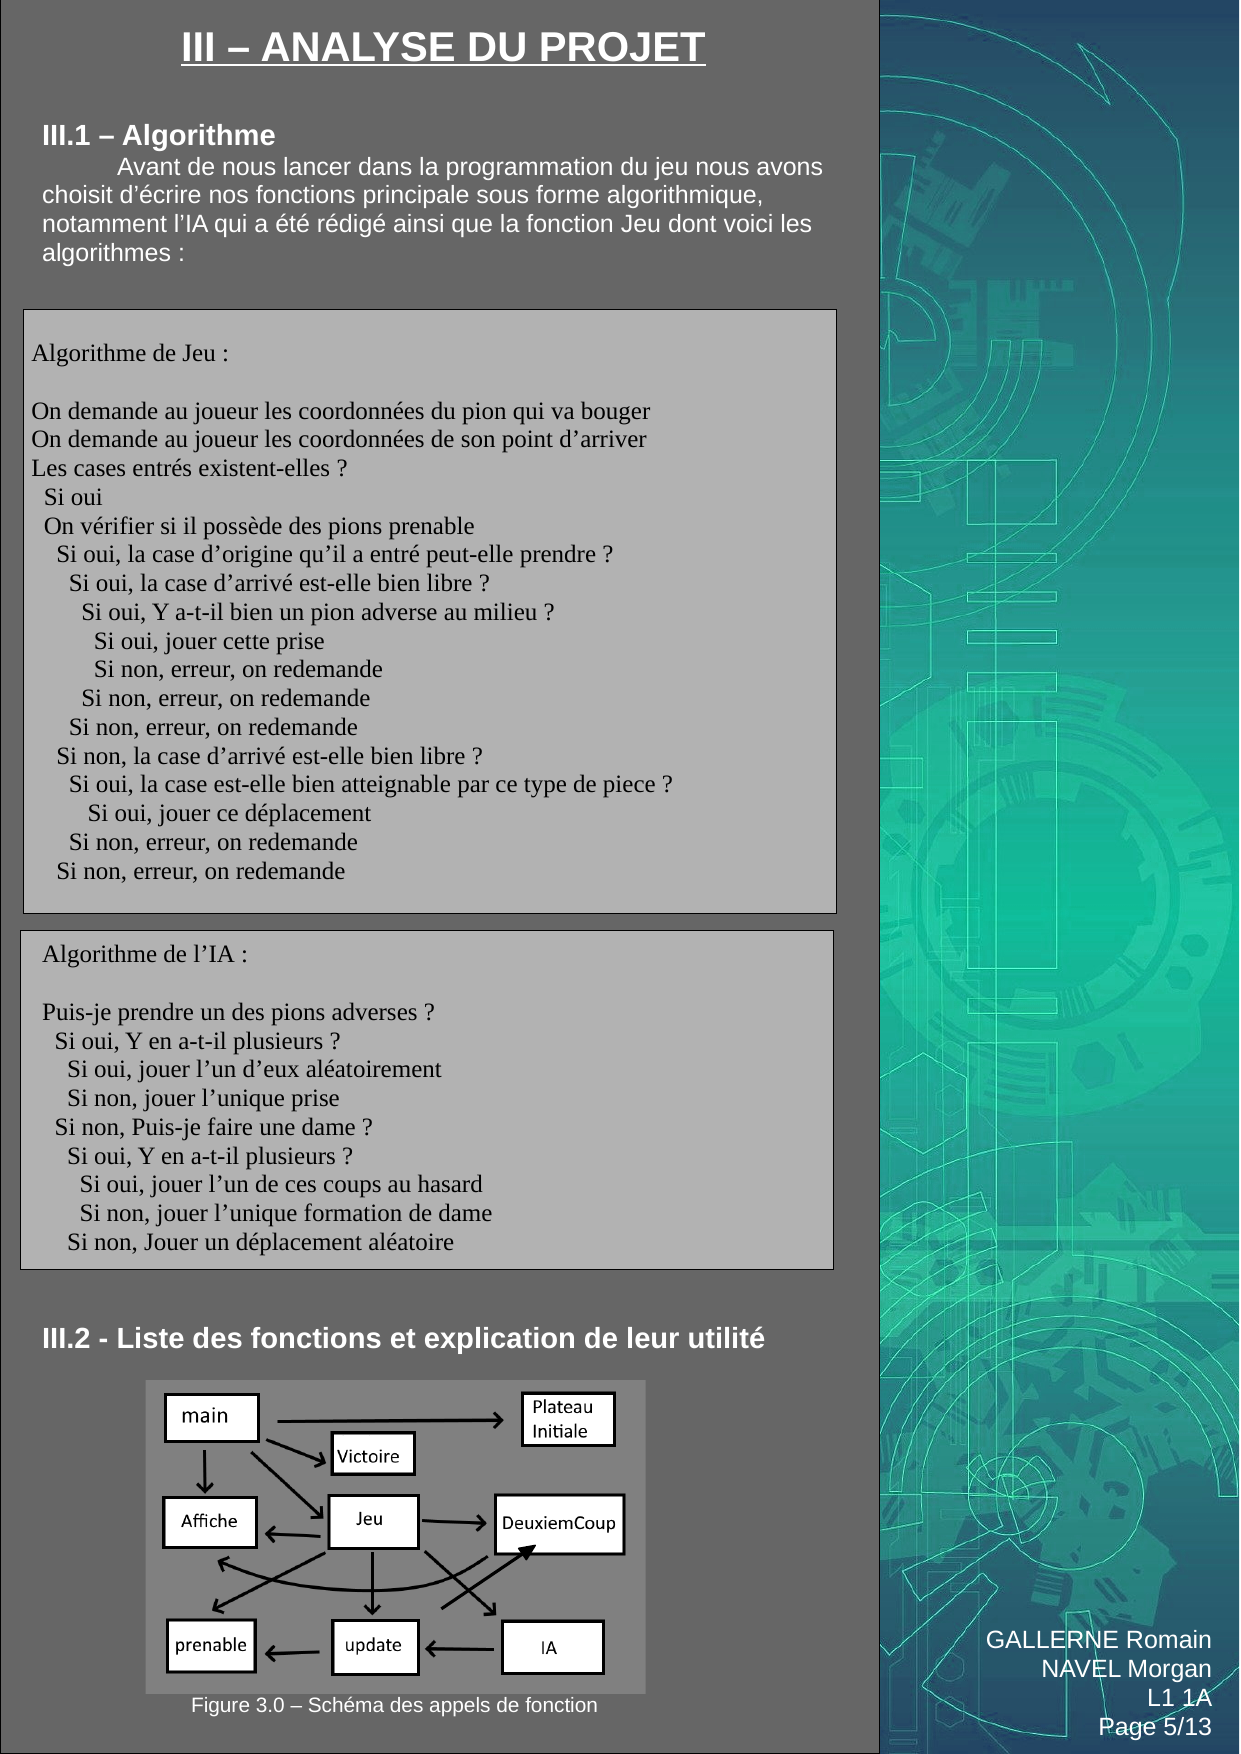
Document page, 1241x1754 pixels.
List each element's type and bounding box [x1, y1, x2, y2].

picture [145, 1380, 646, 1694]
picture [880, 0, 1240, 1754]
